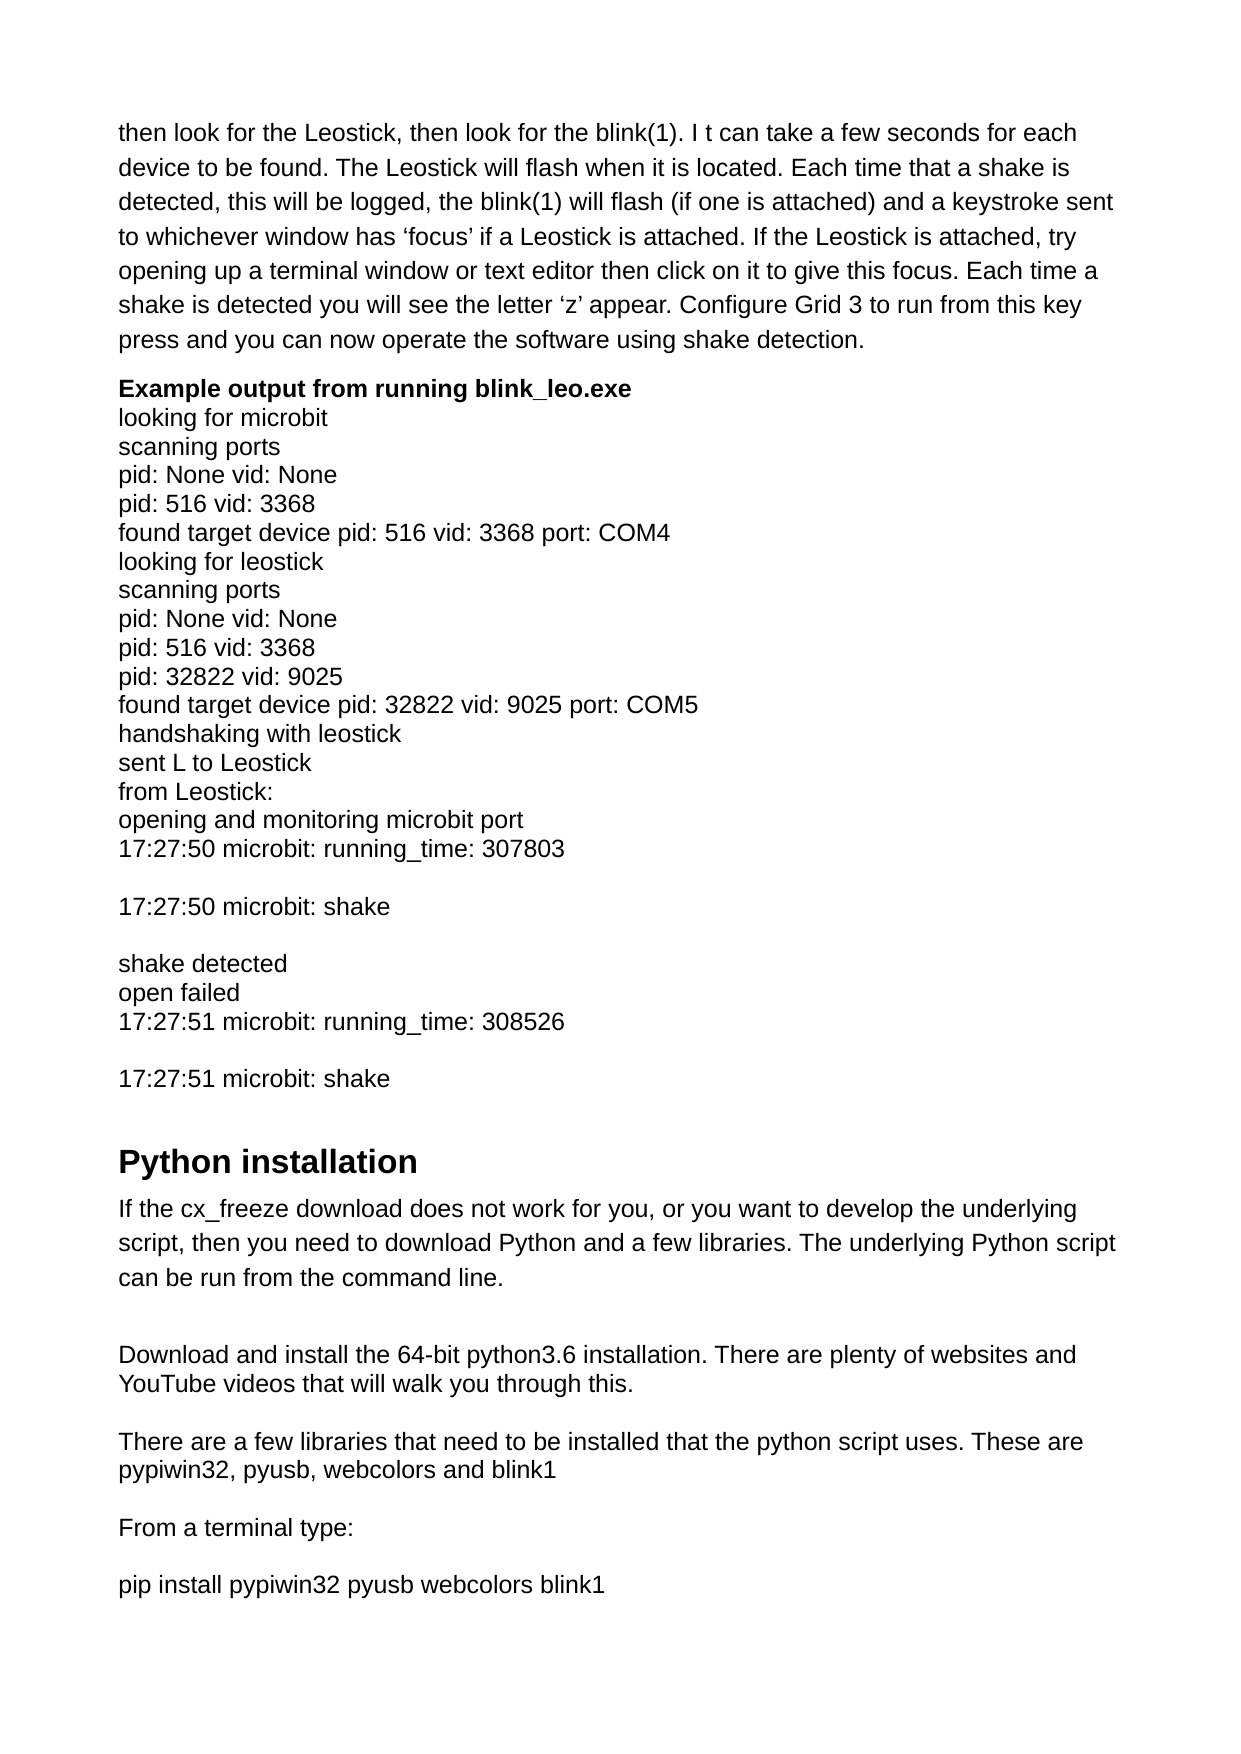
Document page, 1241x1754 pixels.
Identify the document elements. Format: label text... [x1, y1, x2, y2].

text sent L to Leostick [118, 748, 1122, 777]
text From a terminal type: [118, 1513, 1122, 1542]
text pid: None vid: None [118, 460, 1122, 489]
text There are a few libraries that need to be installed that the python script uses. These are pypiwin32, pyusb, webcolors and blink1 [118, 1427, 1122, 1484]
text then look for the Leostick, then look for the blink(1). I t can take a few seconds for each device to be found. The Leostick will flash when it is located. Each time that a shake is detected, this will be logged, the blink(1) will flash (if one is attached) and a keystroke sent to whichever window has ‘focus’ if a Leostick is attached. If the Leostick is attached, try opening up a terminal window or text editor then click on it to give this focus. Each time a shake is detected you will see the letter ‘z’ appear. Configure Grid 3 to run from this key press and you can now operate the software using shake detection. [118, 118, 1122, 354]
text looking for leostick [118, 547, 1122, 575]
text 17:27:50 microbit: shake [118, 892, 1122, 920]
text pid: None vid: None [118, 604, 1122, 633]
text open failed [118, 978, 1122, 1007]
text pid: 516 vid: 3368 [118, 489, 1122, 518]
text pip install pypiwin32 pyusb webcolors blink1 [118, 1570, 1122, 1599]
text 17:27:50 microbit: running_time: 307803 [118, 834, 1122, 863]
text pid: 516 vid: 3368 [118, 633, 1122, 662]
text opening and monitoring microbit port [118, 805, 1122, 834]
text scanning ports [118, 575, 1122, 604]
text Download and install the 64-bit python3.6 installation. There are plenty of websites and YouTube videos that will walk you through this. [118, 1340, 1122, 1398]
text shake detected [118, 949, 1122, 978]
text pid: 32822 vid: 9025 [118, 662, 1122, 690]
text Example output from running blink_leo.exe [118, 374, 1122, 403]
text looking for microbit [118, 403, 1122, 432]
text If the cx_freeze download does not work for you, or you want to develop the underlying script, then you need to download Python and a few libraries. The underlying Python script can be run from the command line. [118, 1193, 1122, 1291]
text scanning ports [118, 432, 1122, 460]
subtitle Python installation [118, 1142, 1122, 1181]
text 17:27:51 microbit: running_time: 308526 [118, 1007, 1122, 1035]
text handshaking with leostick [118, 719, 1122, 748]
text found target device pid: 516 vid: 3368 port: COM4 [118, 518, 1122, 547]
text from Leostick: [118, 777, 1122, 805]
text 17:27:51 microbit: shake [118, 1064, 1122, 1093]
text found target device pid: 32822 vid: 9025 port: COM5 [118, 690, 1122, 719]
